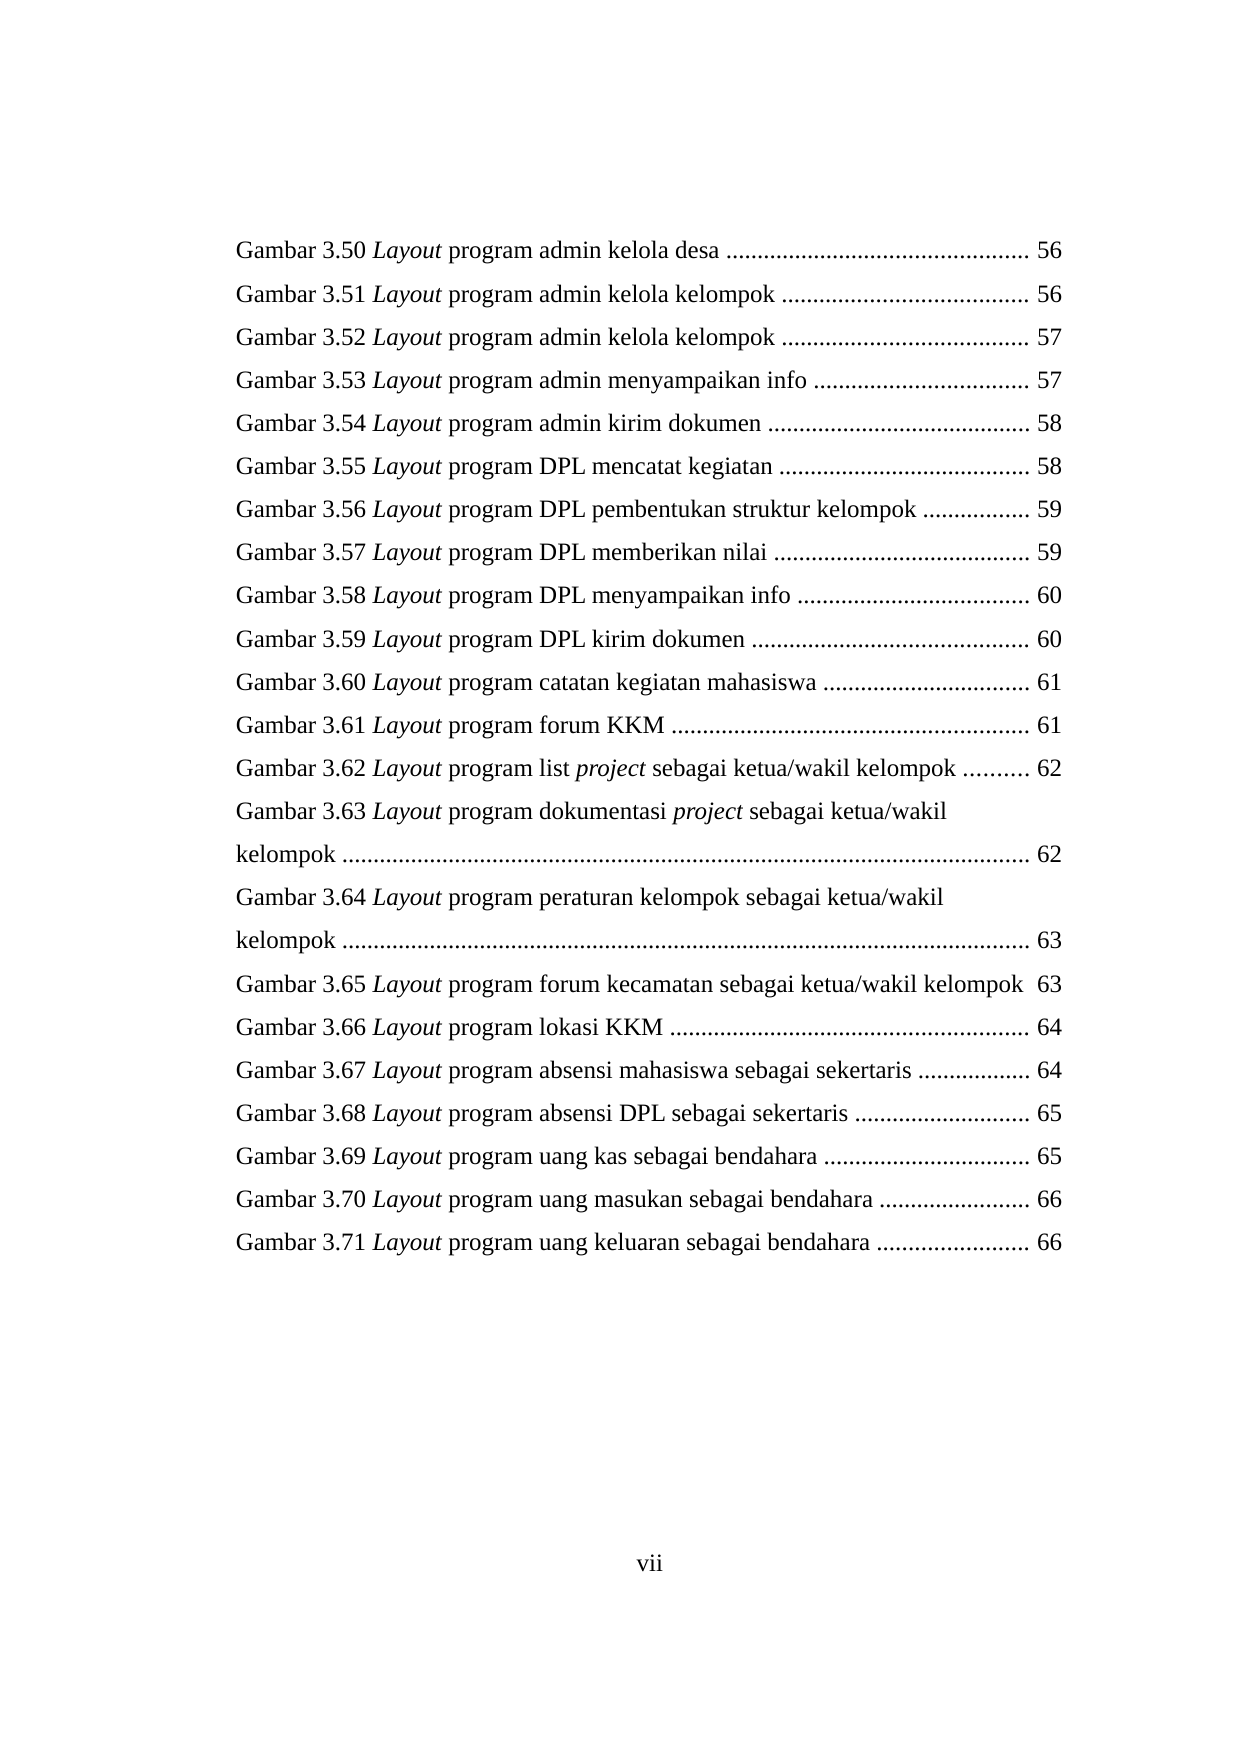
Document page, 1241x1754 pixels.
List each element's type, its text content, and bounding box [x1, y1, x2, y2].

text Gambar 3.69 Layout program uang kas sebagai bendahara 65 [236, 1141, 1063, 1170]
text Gambar 3.59 Layout program DPL kirim dokumen 60 [236, 624, 1063, 652]
text Gambar 3.67 Layout program absensi mahasiswa sebagai sekertaris 64 [236, 1055, 1063, 1084]
text Gambar 3.68 Layout program absensi DPL sebagai sekertaris 65 [236, 1098, 1063, 1127]
text Gambar 3.56 Layout program DPL pembentukan struktur kelompok 59 [236, 494, 1063, 523]
text Gambar 3.70 Layout program uang masukan sebagai bendahara 66 [236, 1184, 1063, 1213]
text Gambar 3.66 Layout program lokasi KKM 64 [236, 1012, 1063, 1041]
text kelompok 63 [236, 926, 1063, 954]
text Gambar 3.51 Layout program admin kelola kelompok 56 [236, 279, 1063, 307]
text Gambar 3.65 Layout program forum kecamatan sebagai ketua/wakil kelompok 63 [236, 969, 1063, 997]
text Gambar 3.55 Layout program DPL mencatat kegiatan 58 [236, 451, 1063, 480]
text Gambar 3.54 Layout program admin kirim dokumen 58 [236, 408, 1063, 437]
text Gambar 3.62 Layout program list project sebagai ketua/wakil kelompok 62 [236, 753, 1063, 782]
text Gambar 3.60 Layout program catatan kegiatan mahasiswa 61 [236, 667, 1063, 696]
text Gambar 3.61 Layout program forum KKM 61 [236, 710, 1063, 739]
text Gambar 3.64 Layout program peraturan kelompok sebagai ketua/wakil [236, 882, 1063, 911]
text kelompok 62 [236, 839, 1063, 868]
text Gambar 3.50 Layout program admin kelola desa 56 [236, 236, 1063, 264]
text Gambar 3.71 Layout program uang keluaran sebagai bendahara 66 [236, 1227, 1063, 1256]
text Gambar 3.57 Layout program DPL memberikan nilai 59 [236, 537, 1063, 566]
text Gambar 3.52 Layout program admin kelola kelompok 57 [236, 322, 1063, 351]
text Gambar 3.53 Layout program admin menyampaikan info 57 [236, 365, 1063, 394]
text Gambar 3.58 Layout program DPL menyampaikan info 60 [236, 581, 1063, 609]
text Gambar 3.63 Layout program dokumentasi project sebagai ketua/wakil [236, 796, 1063, 825]
